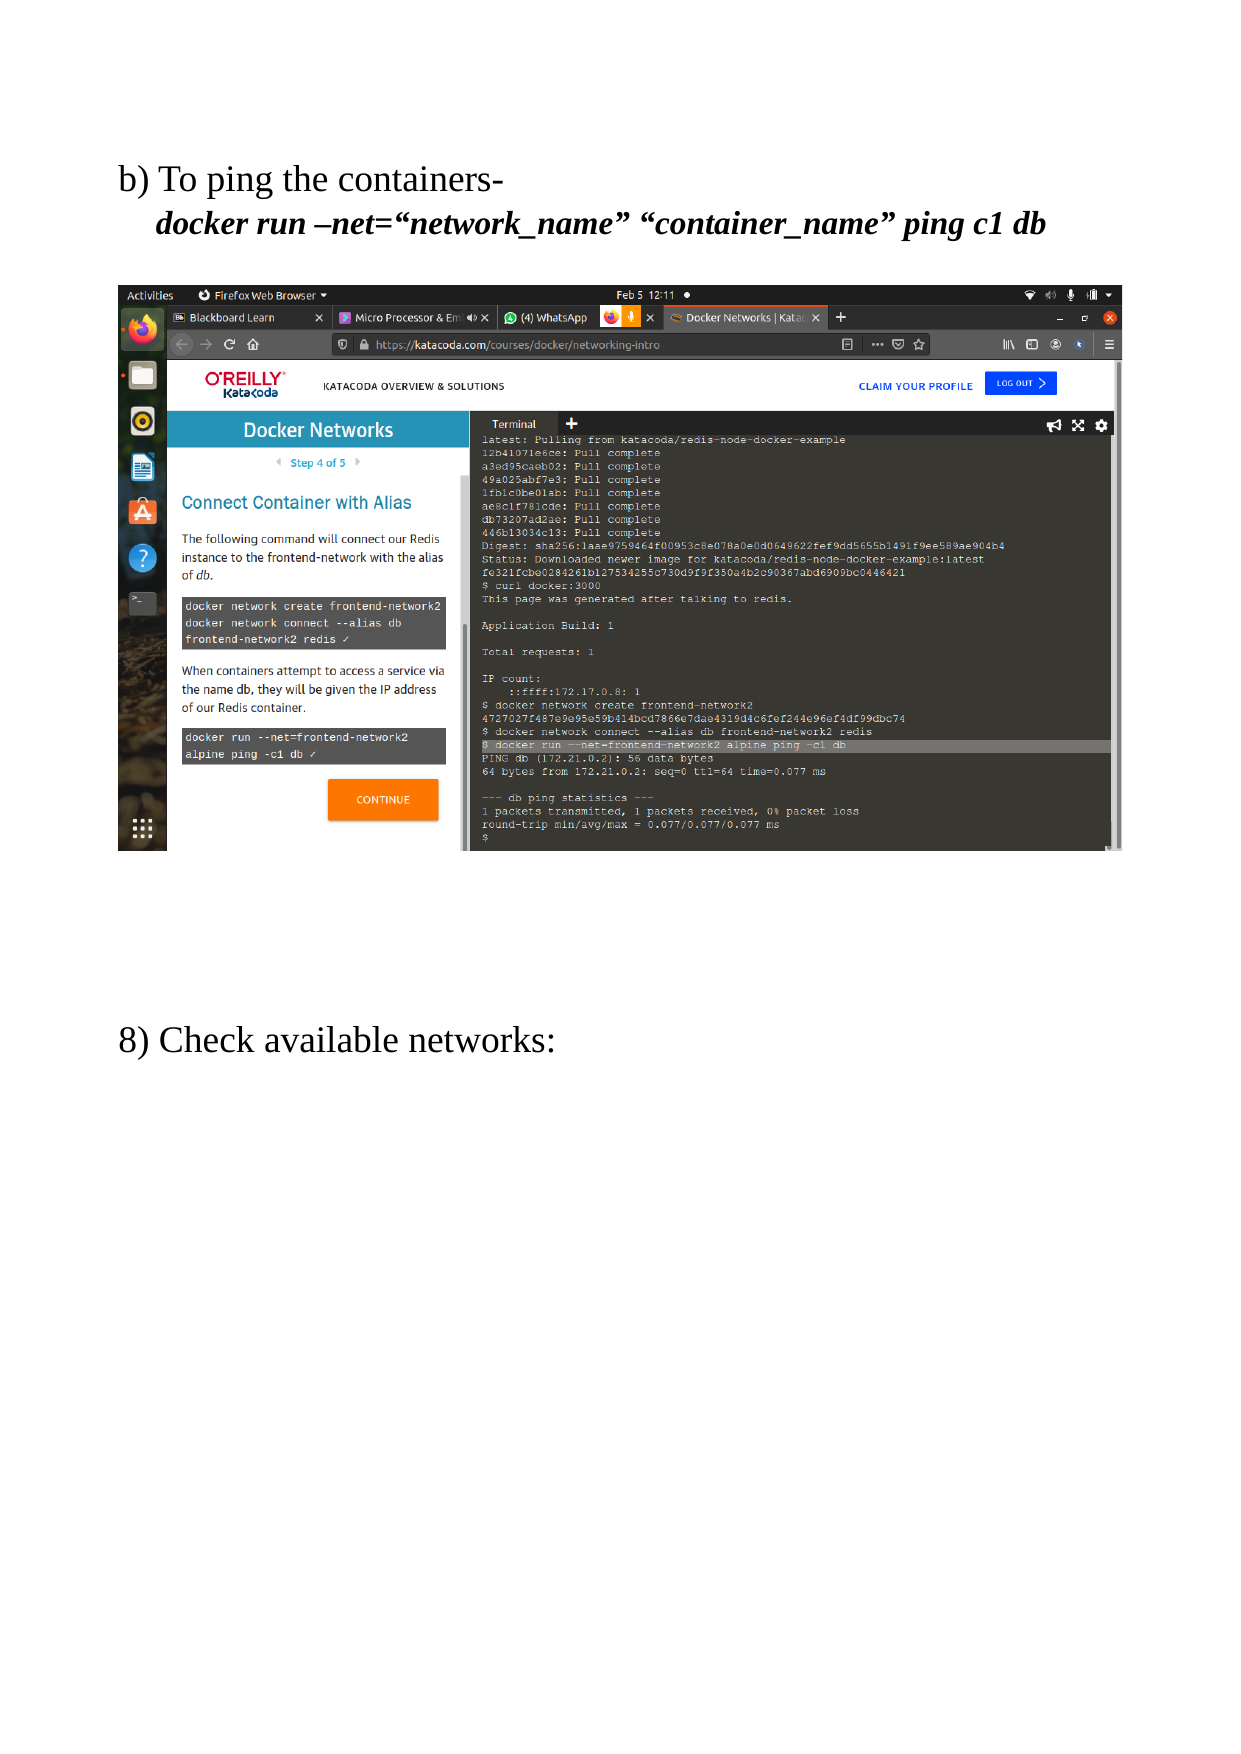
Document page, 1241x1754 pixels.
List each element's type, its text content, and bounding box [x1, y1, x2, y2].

picture [118, 285, 1123, 851]
text docker run –net=“network_name” “container_name” ping c1 db [118, 199, 1122, 243]
text 8) Check available networks: [118, 1018, 1122, 1061]
text b) To ping the containers- [118, 156, 1122, 199]
